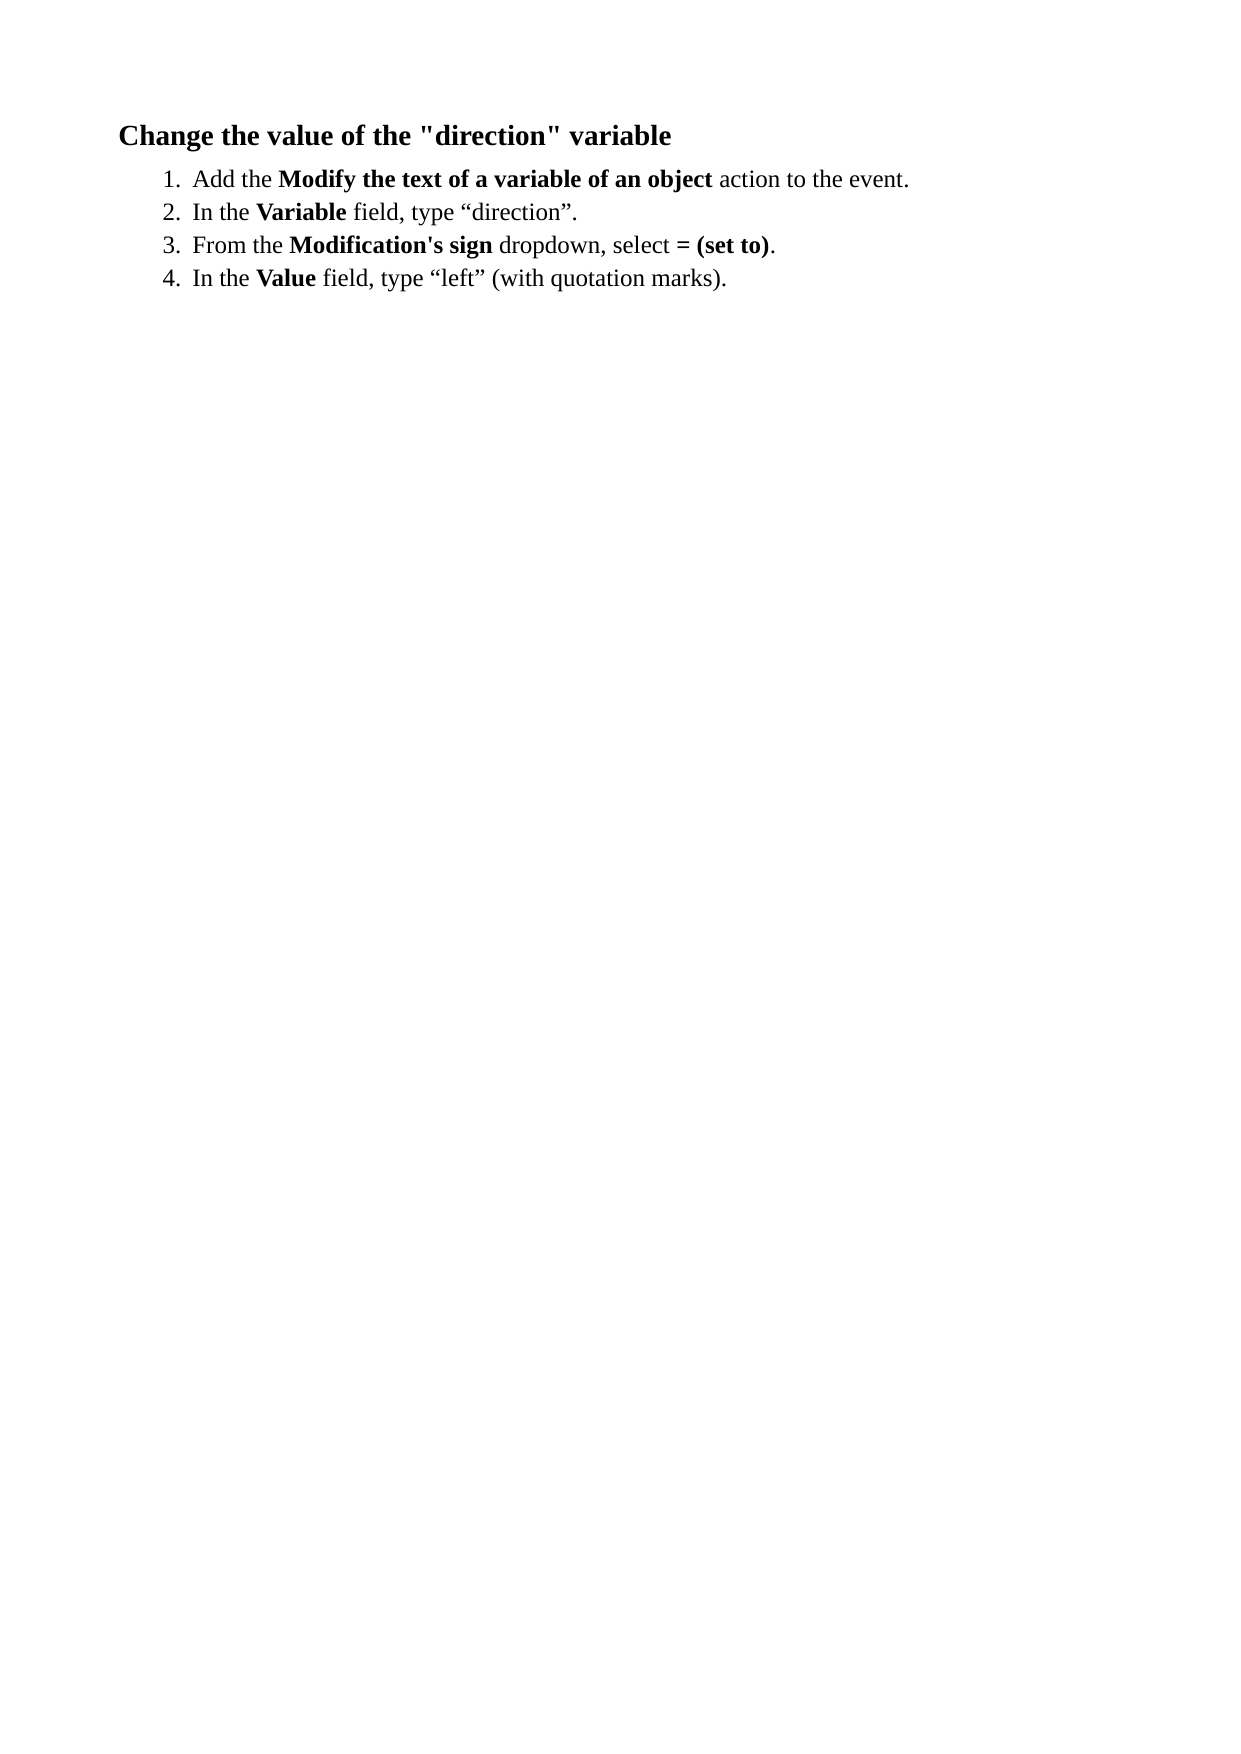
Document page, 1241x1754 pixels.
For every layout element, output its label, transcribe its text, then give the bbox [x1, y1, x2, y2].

subtitle Change the value of the "direction" variable [118, 118, 1122, 152]
list Add the Modify the text of a variable of an object action to the event. [162, 164, 1122, 193]
list In the Value field, type “left” (with quotation marks). [162, 263, 1122, 292]
list From the Modification's sign dropdown, select = (set to). [162, 230, 1122, 259]
list In the Variable field, type “direction”. [162, 197, 1122, 226]
